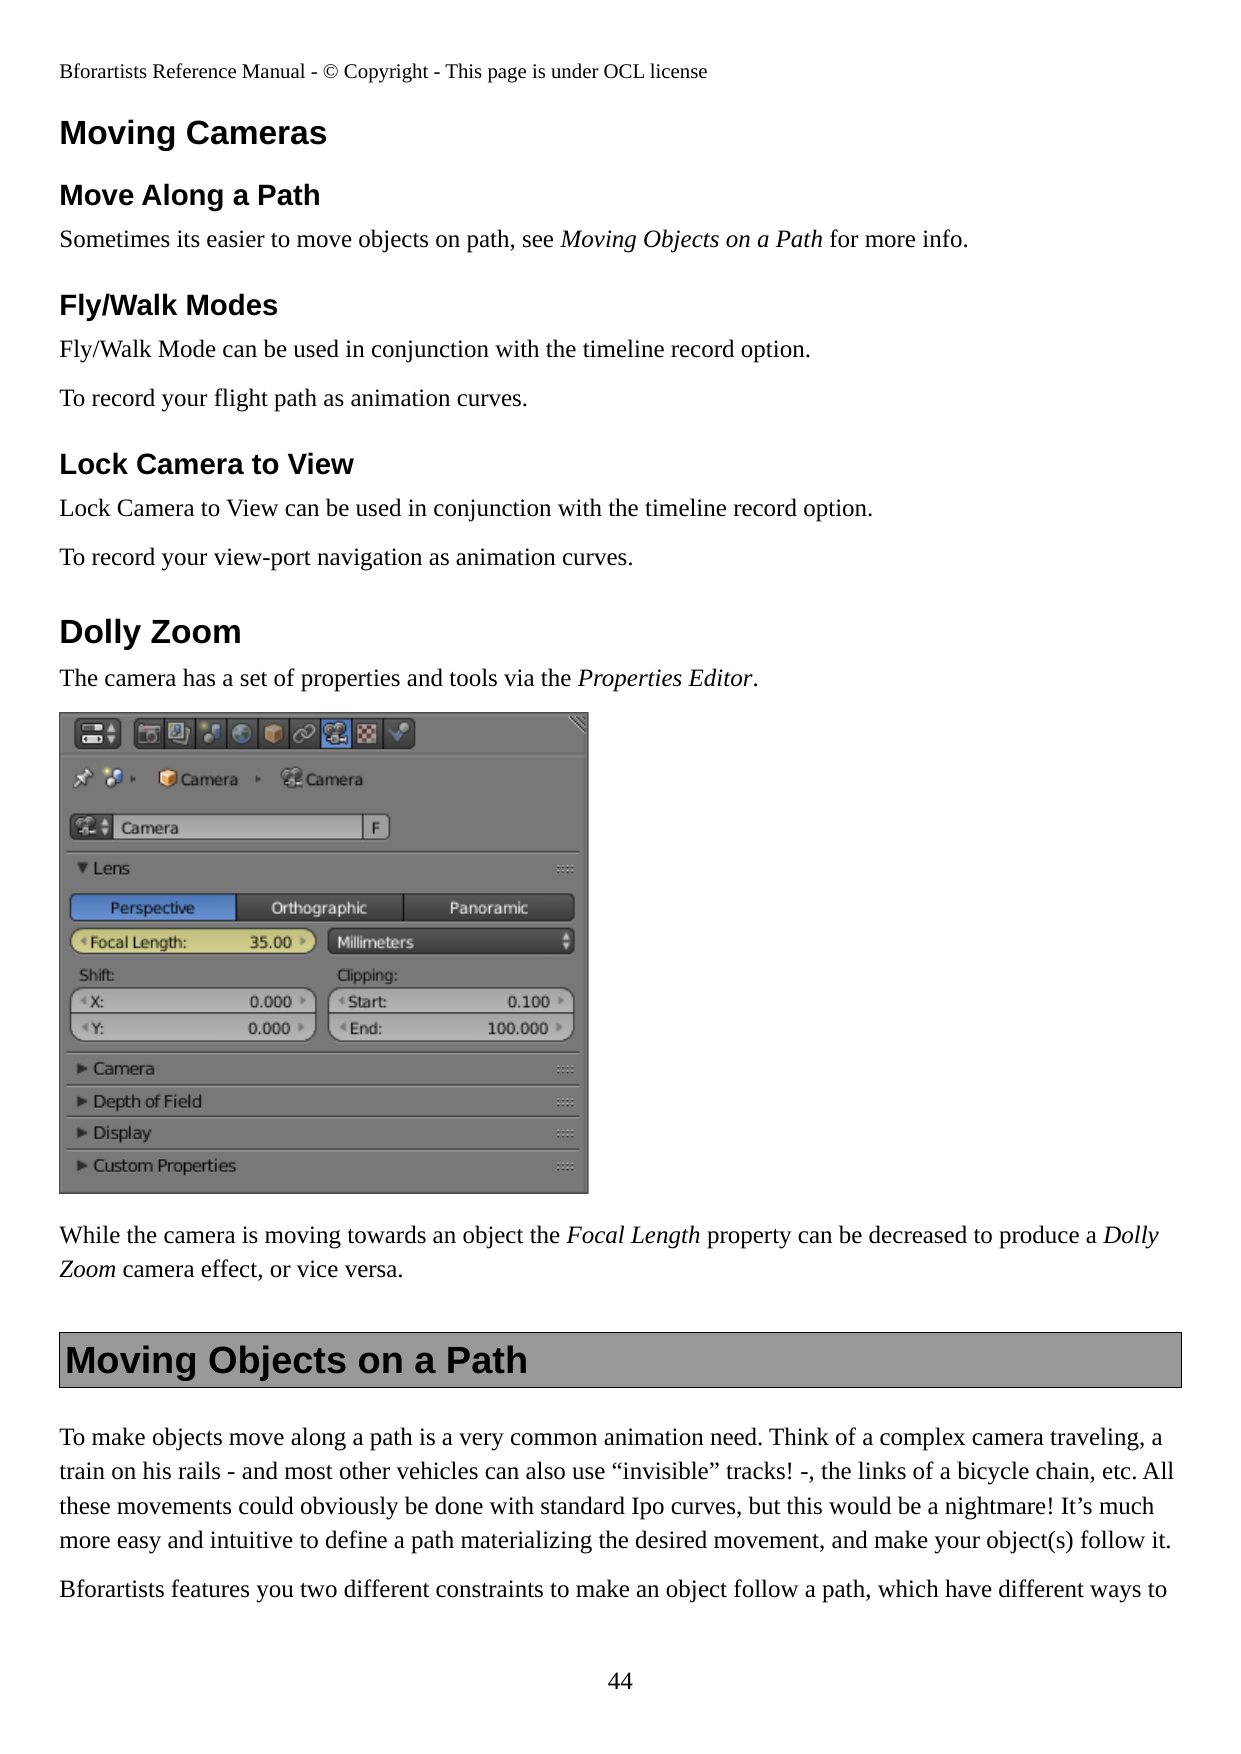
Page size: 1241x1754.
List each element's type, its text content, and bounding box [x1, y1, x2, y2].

subtitle Moving Cameras [59, 113, 1181, 151]
subtitle Move Along a Path [59, 178, 1181, 212]
subtitle Lock Camera to View [59, 447, 1181, 481]
table_header Moving Objects on a Path [60, 1333, 1181, 1387]
text Lock Camera to View can be used in conjunction with the timeline record option. [59, 493, 1181, 522]
text While the camera is moving towards an object the Focal Length property can be decreased to produce a Dolly Zoom camera effect, or vice versa. [59, 1220, 1181, 1283]
picture [59, 712, 589, 1194]
text Sometimes its easier to move objects on path, see Moving Objects on a Path for more info. [59, 224, 1181, 253]
subtitle Dolly Zoom [59, 612, 1181, 651]
text To make objects move along a path is a very common animation need. Think of a complex camera traveling, a train on his rails - and most other vehicles can also use “invisible” tracks! -, the links of a bicycle chain, etc. All these movements could obviously be done with standard Ipo curves, but this would be a nightmare! It’s much more easy and intuitive to define a path materializing the desired movement, and make your object(s) follow it. [59, 1422, 1181, 1554]
text Bforartists features you two different constraints to make an object follow a path, which have different ways to [59, 1574, 1181, 1603]
text The camera has a set of properties and tools via the Properties Editor. [59, 663, 1181, 692]
text To record your view-port navigation as animation curves. [59, 542, 1181, 571]
text To record your flight path as animation curves. [59, 383, 1181, 412]
subtitle Fly/Walk Modes [59, 288, 1181, 322]
text Fly/Walk Mode can be used in conjunction with the timeline record option. [59, 334, 1181, 363]
